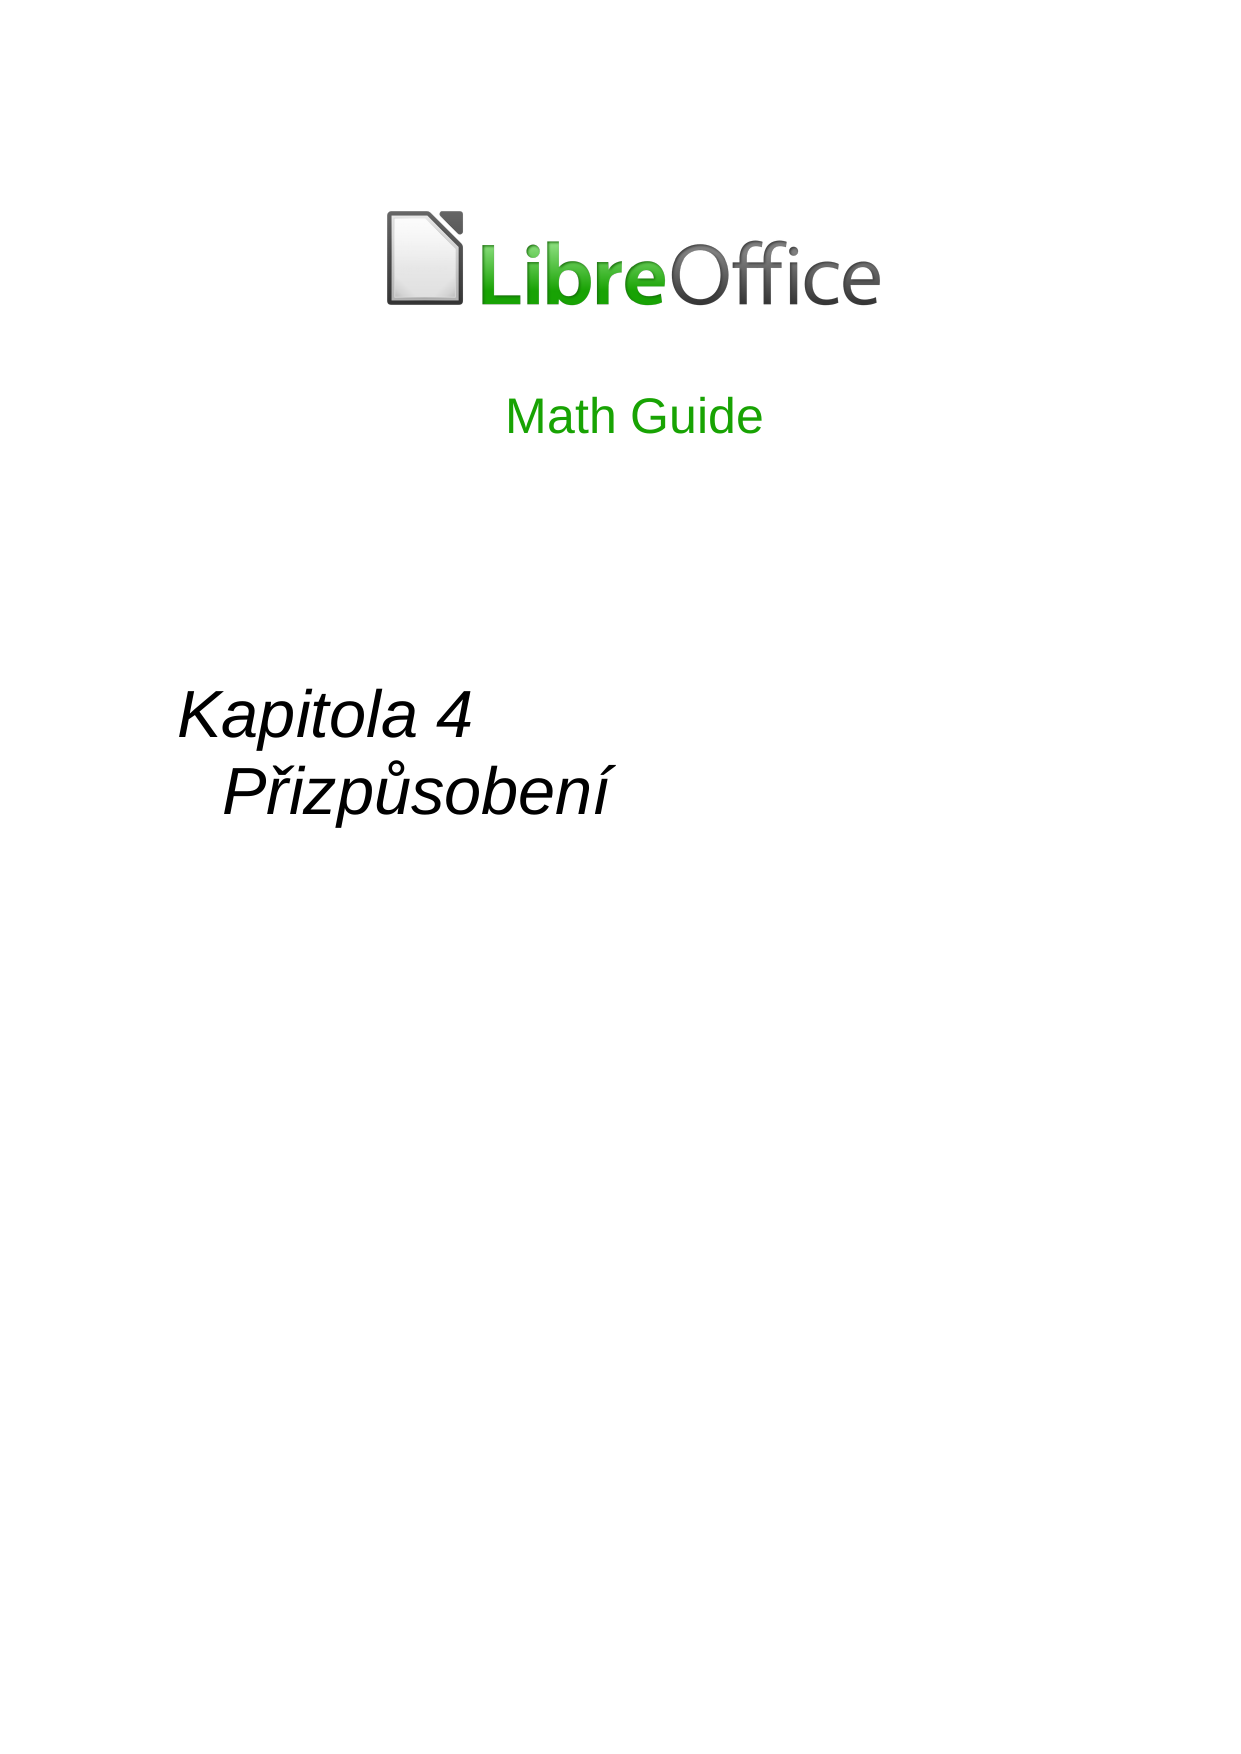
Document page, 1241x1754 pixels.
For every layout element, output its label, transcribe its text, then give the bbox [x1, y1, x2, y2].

title Kapitola 4 Přizpůsobení [177, 675, 1093, 828]
picture [382, 206, 883, 312]
text Příručka programu Math [177, 387, 1093, 444]
